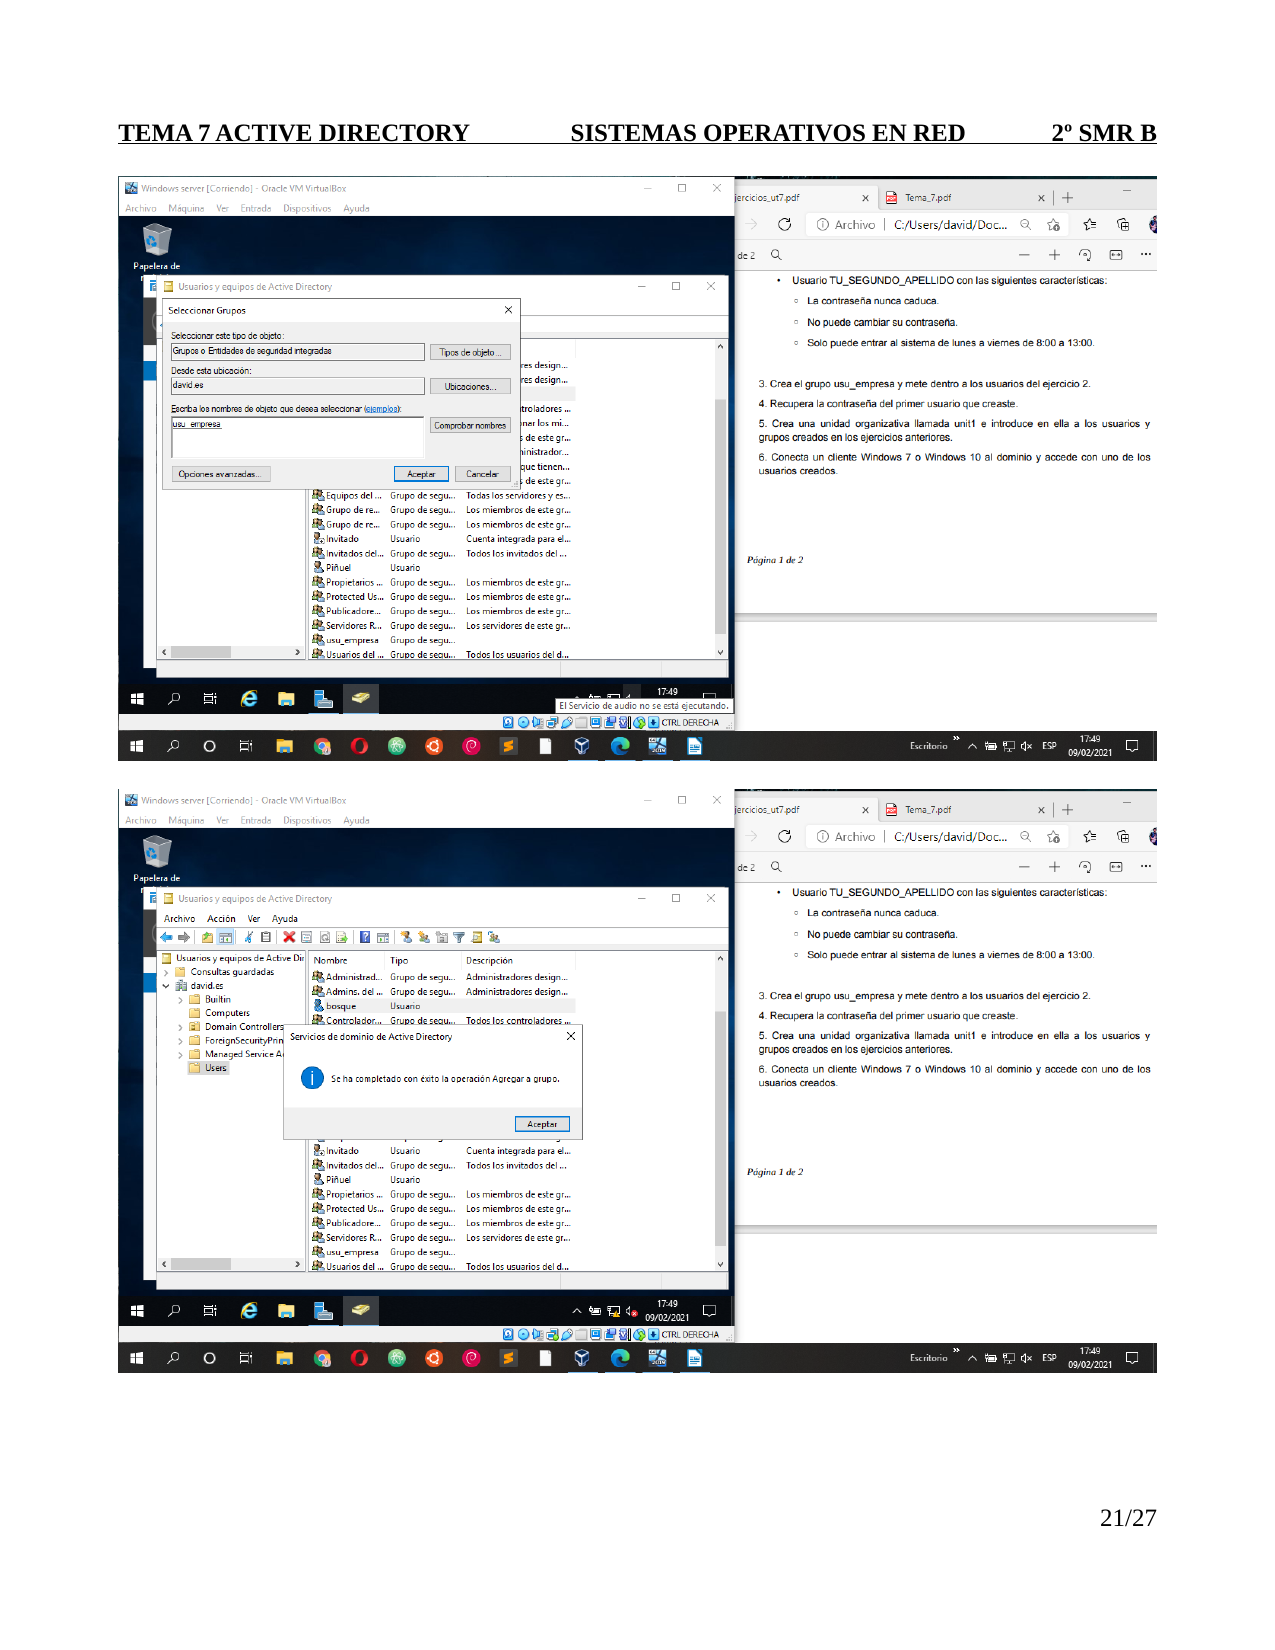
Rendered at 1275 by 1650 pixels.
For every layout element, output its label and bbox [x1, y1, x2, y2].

picture [118, 176, 1157, 761]
picture [118, 789, 1157, 1373]
